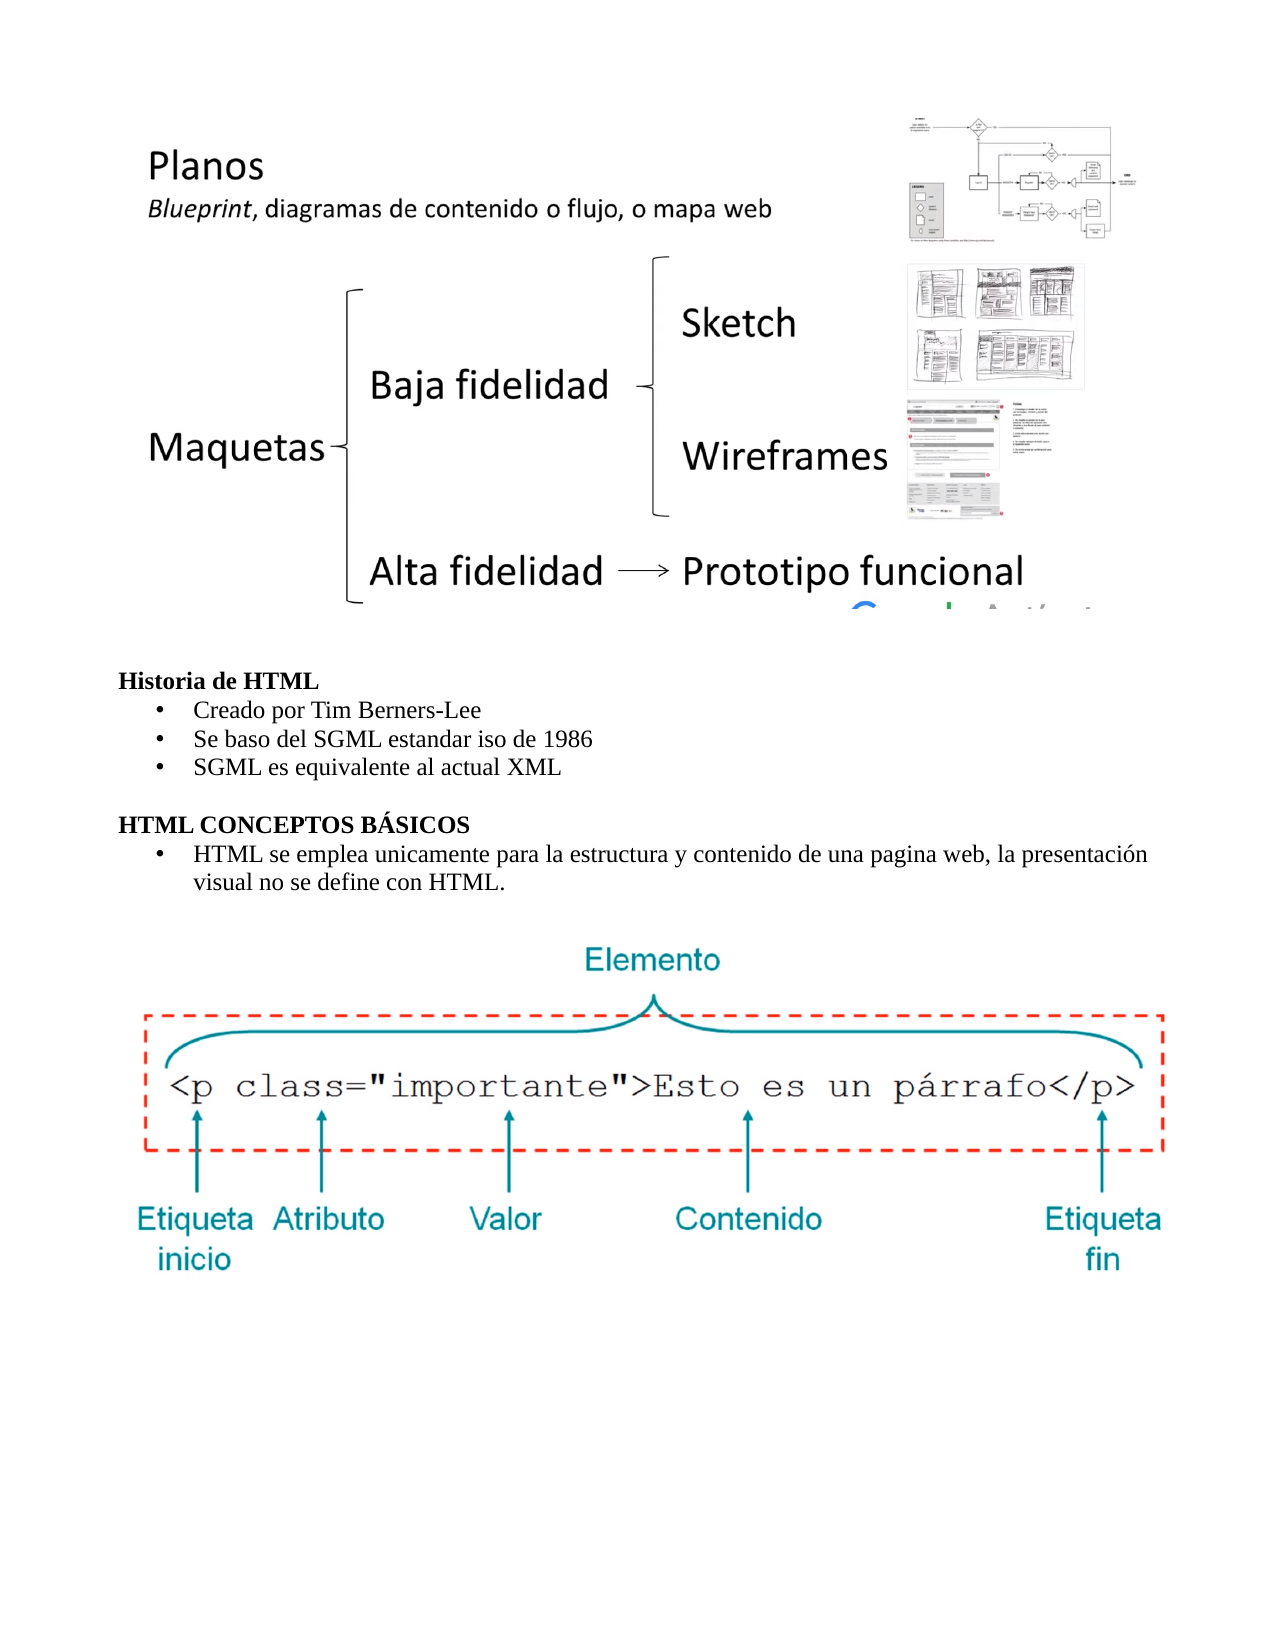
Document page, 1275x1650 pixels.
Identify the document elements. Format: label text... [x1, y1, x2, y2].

list Se baso del SGML estandar iso de 1986 [156, 724, 1157, 752]
picture [118, 118, 1157, 609]
picture [133, 945, 1173, 1284]
text HTML CONCEPTOS BÁSICOS [118, 810, 1157, 839]
text Historia de HTML [118, 666, 1157, 695]
list Creado por Tim Berners-Lee [156, 695, 1157, 724]
list HTML se emplea unicamente para la estructura y contenido de una pagina web, la presentación visual no se define con HTML. [156, 839, 1157, 896]
list SGML es equivalente al actual XML [156, 752, 1157, 781]
